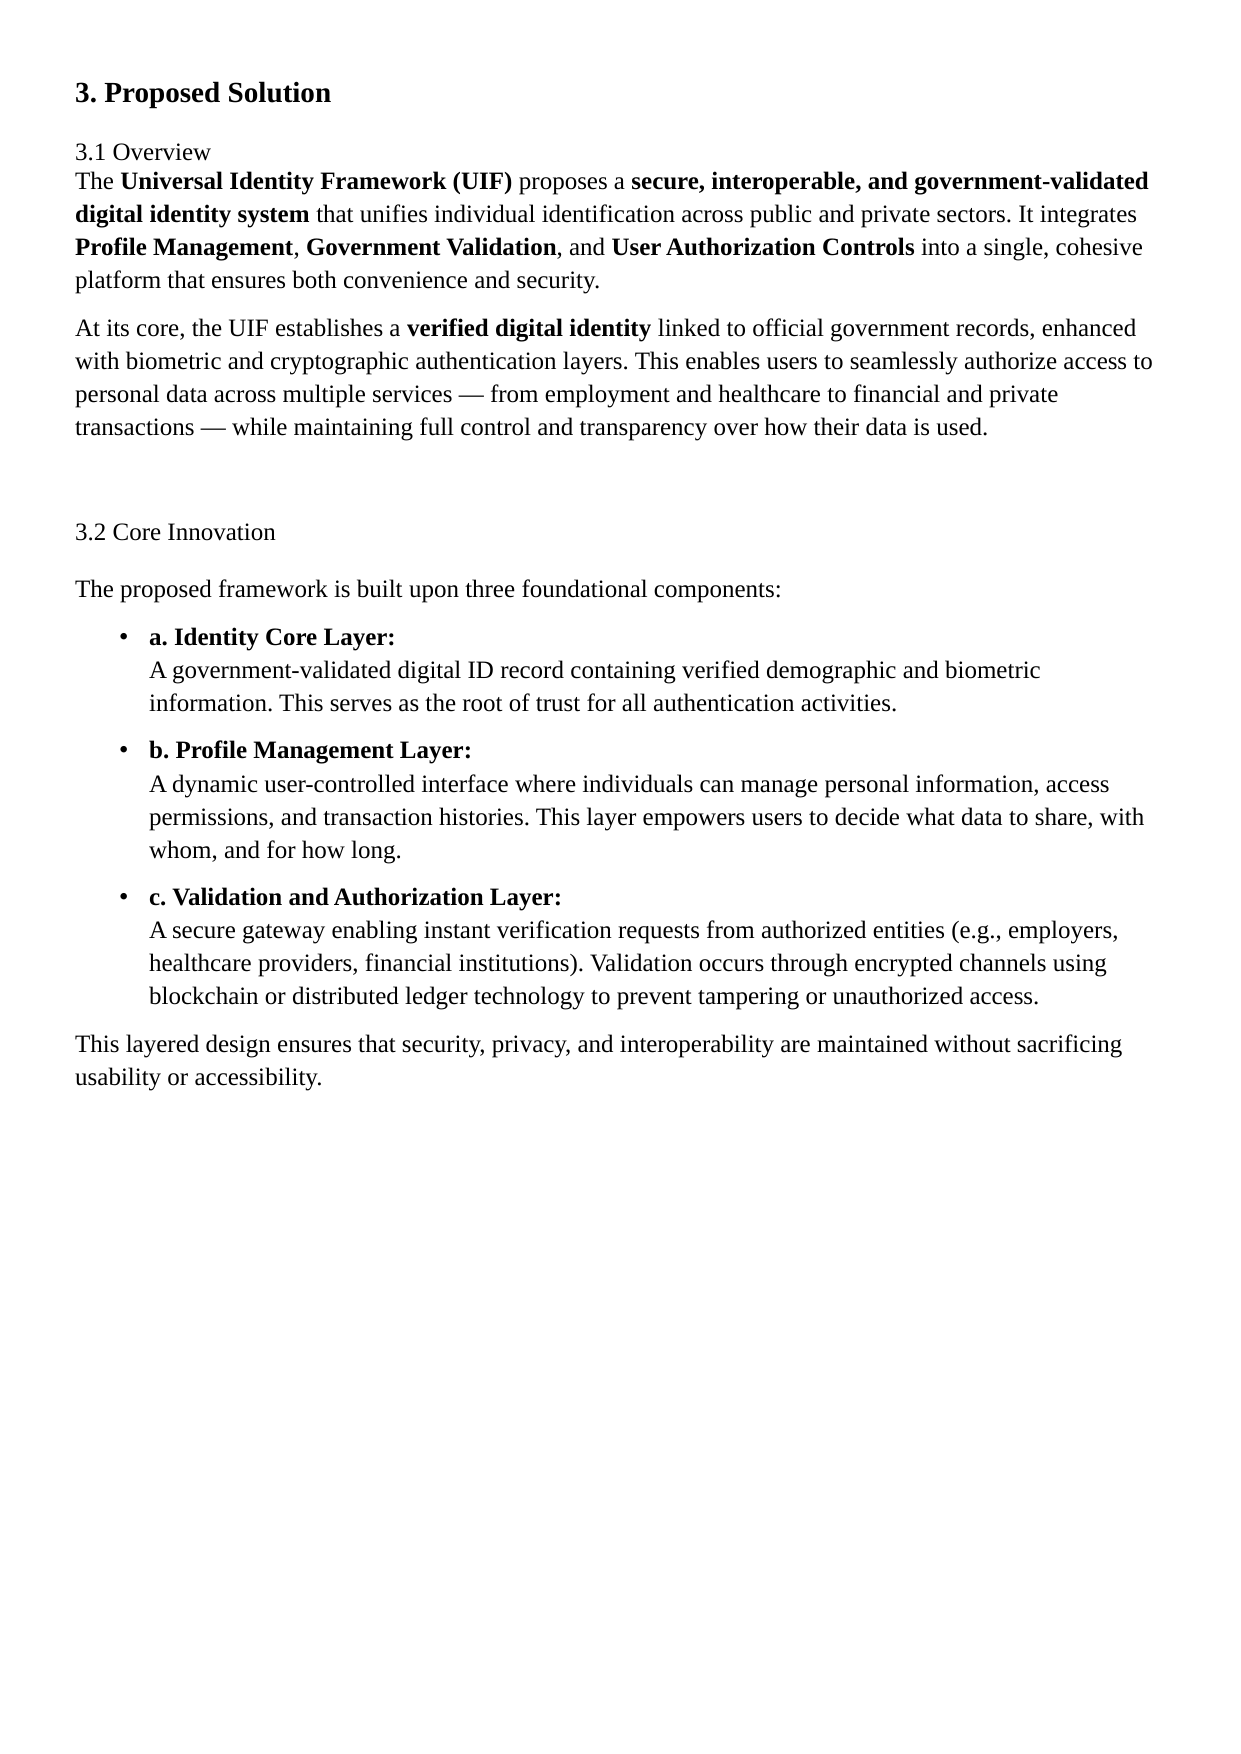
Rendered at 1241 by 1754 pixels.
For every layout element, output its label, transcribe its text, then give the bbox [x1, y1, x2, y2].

list a. Identity Core Layer: A government-validated digital ID record containing verified demographic and biometric information. This serves as the root of trust for all authentication activities. [119, 622, 1166, 717]
text 3.2 Core Innovation [75, 517, 1166, 546]
text 3. Proposed Solution [75, 75, 1166, 108]
text 3.1 Overview [75, 137, 1166, 166]
text The Universal Identity Framework (UIF) proposes a secure, interoperable, and government-validated digital identity system that unifies individual identification across public and private sectors. It integrates Profile Management, Government Validation, and User Authorization Controls into a single, cohesive platform that ensures both convenience and security. [75, 166, 1166, 294]
text The proposed framework is built upon three foundational components: [75, 574, 1166, 603]
text This layered design ensures that security, privacy, and interoperability are maintained without sacrificing usability or accessibility. [75, 1029, 1166, 1091]
list c. Validation and Authorization Layer: A secure gateway enabling instant verification requests from authorized entities (e.g., employers, healthcare providers, financial institutions). Validation occurs through encrypted channels using blockchain or distributed ledger technology to prevent tampering or unauthorized access. [119, 882, 1166, 1010]
list b. Profile Management Layer: A dynamic user-controlled interface where individuals can manage personal information, access permissions, and transaction histories. This layer empowers users to decide what data to share, with whom, and for how long. [119, 736, 1166, 863]
text At its core, the UIF establishes a verified digital identity linked to official government records, enhanced with biometric and cryptographic authentication layers. This enables users to seamlessly authorize access to personal data across multiple services — from employment and healthcare to financial and private transactions — while maintaining full control and transparency over how their data is used. [75, 313, 1166, 441]
